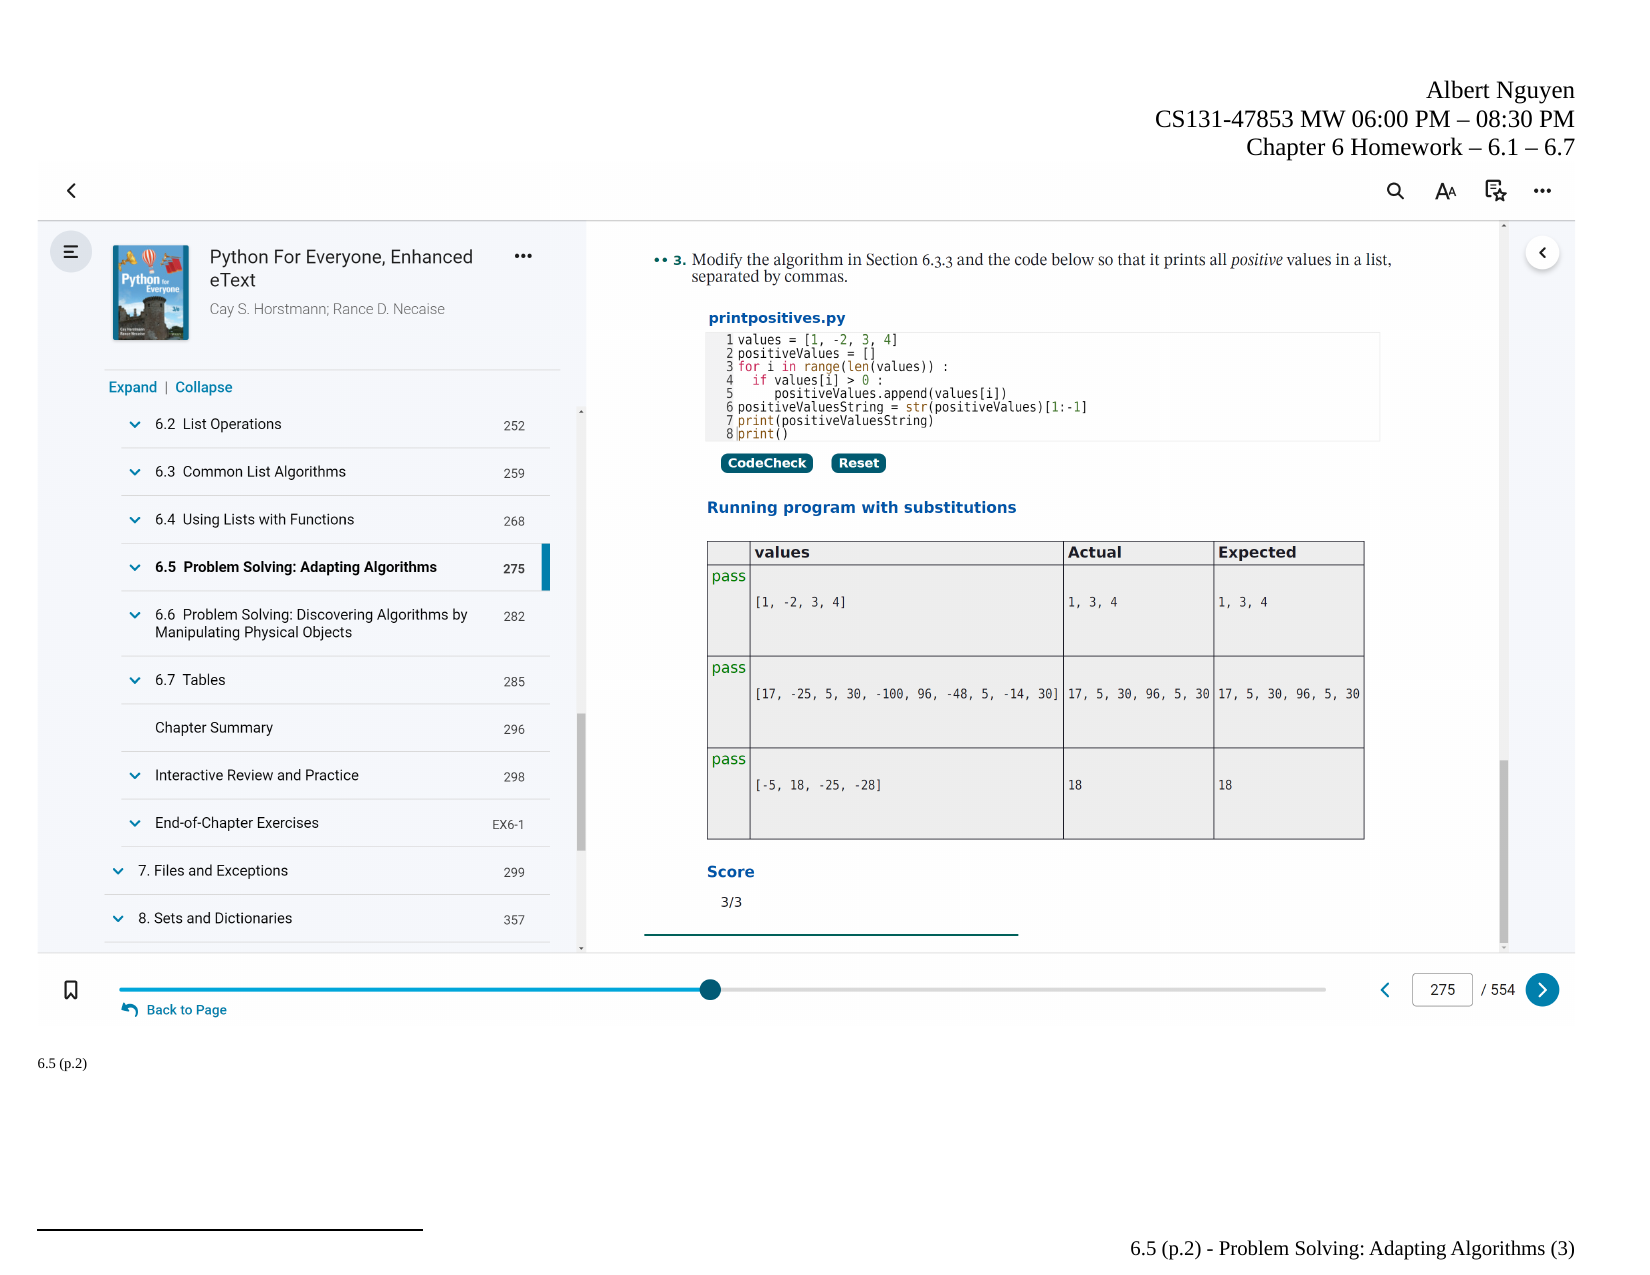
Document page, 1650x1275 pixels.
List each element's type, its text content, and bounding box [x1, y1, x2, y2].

text - Problem Solving: Adapting Algorithms (3) [37, 1236, 1575, 1260]
picture [37, 161, 1575, 1026]
